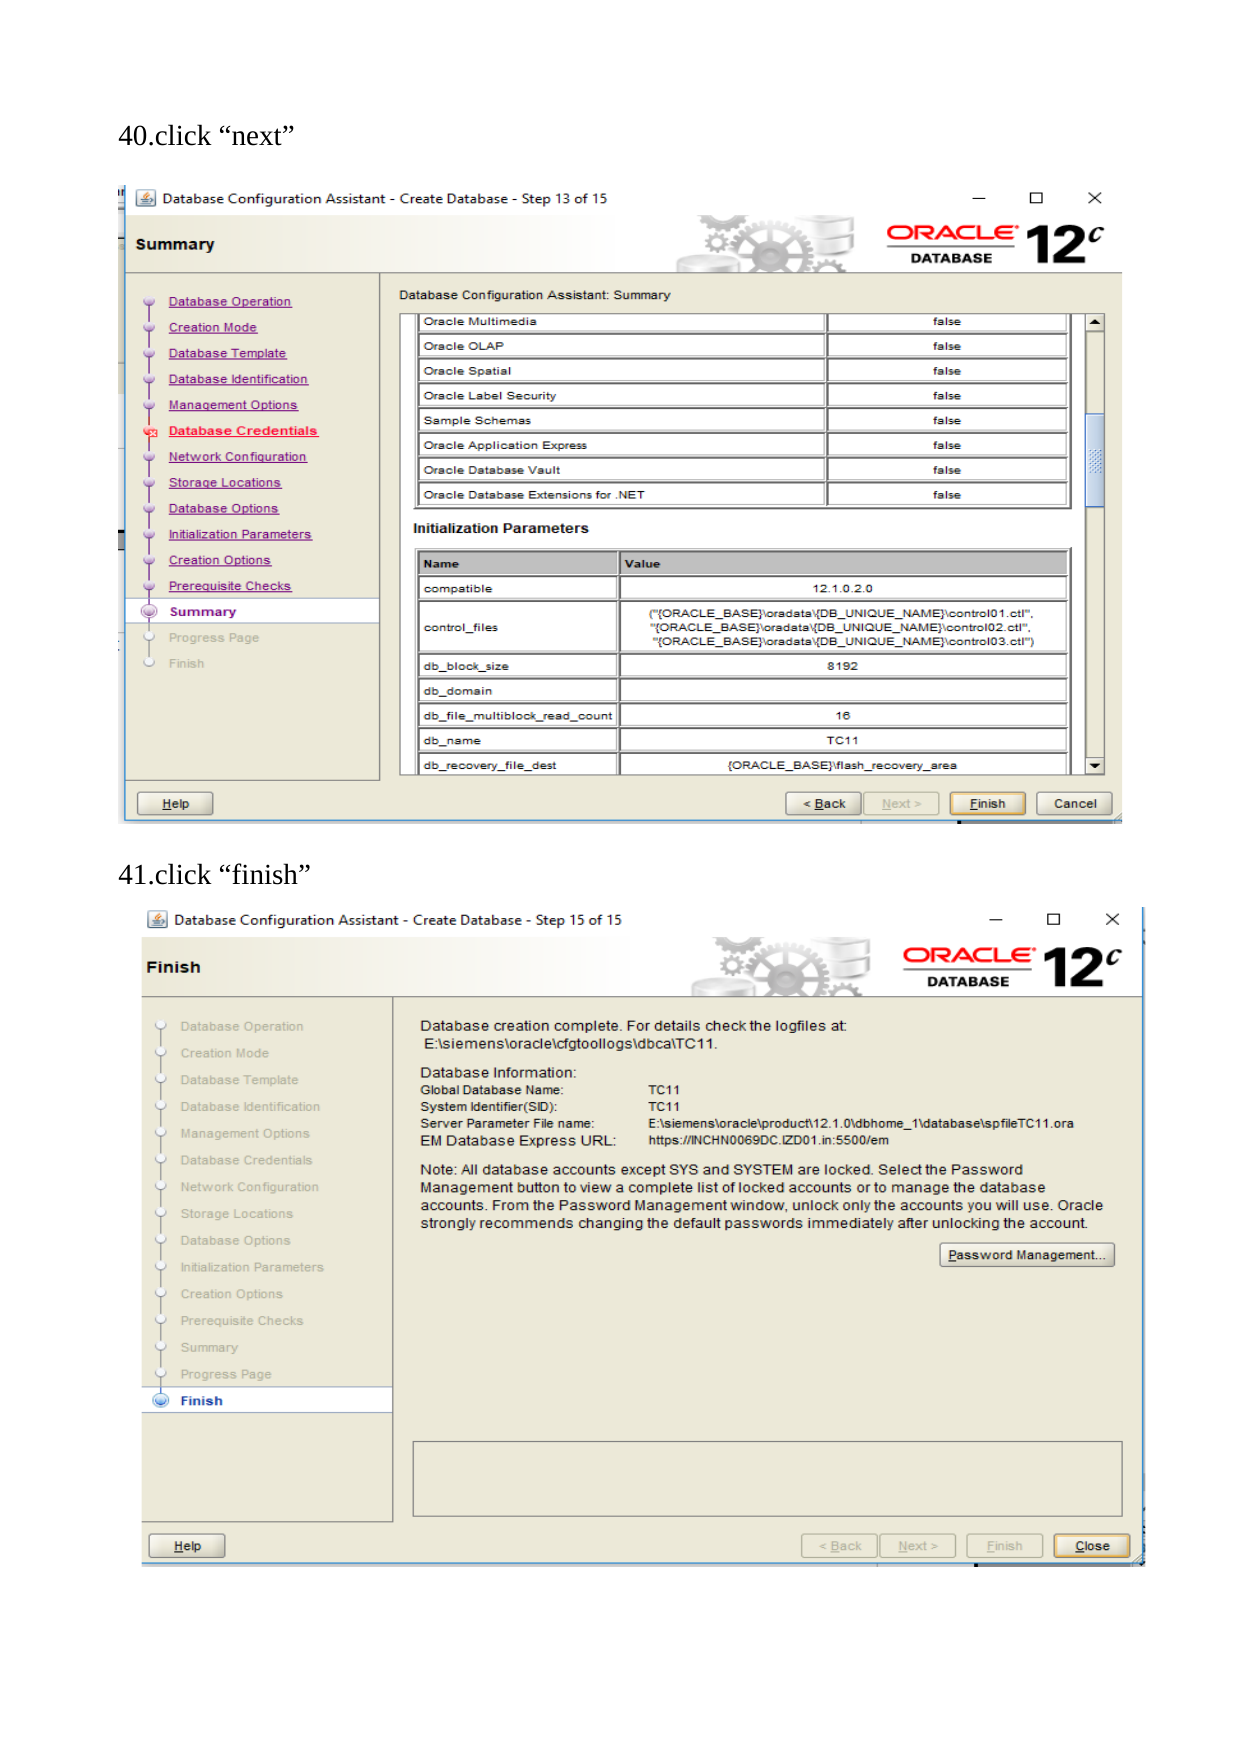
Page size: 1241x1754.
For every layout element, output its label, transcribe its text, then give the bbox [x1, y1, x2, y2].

text 41.click “finish” [118, 857, 1122, 890]
text 40.click “next” [118, 118, 1122, 152]
picture [118, 185, 1123, 824]
picture [141, 907, 1146, 1567]
